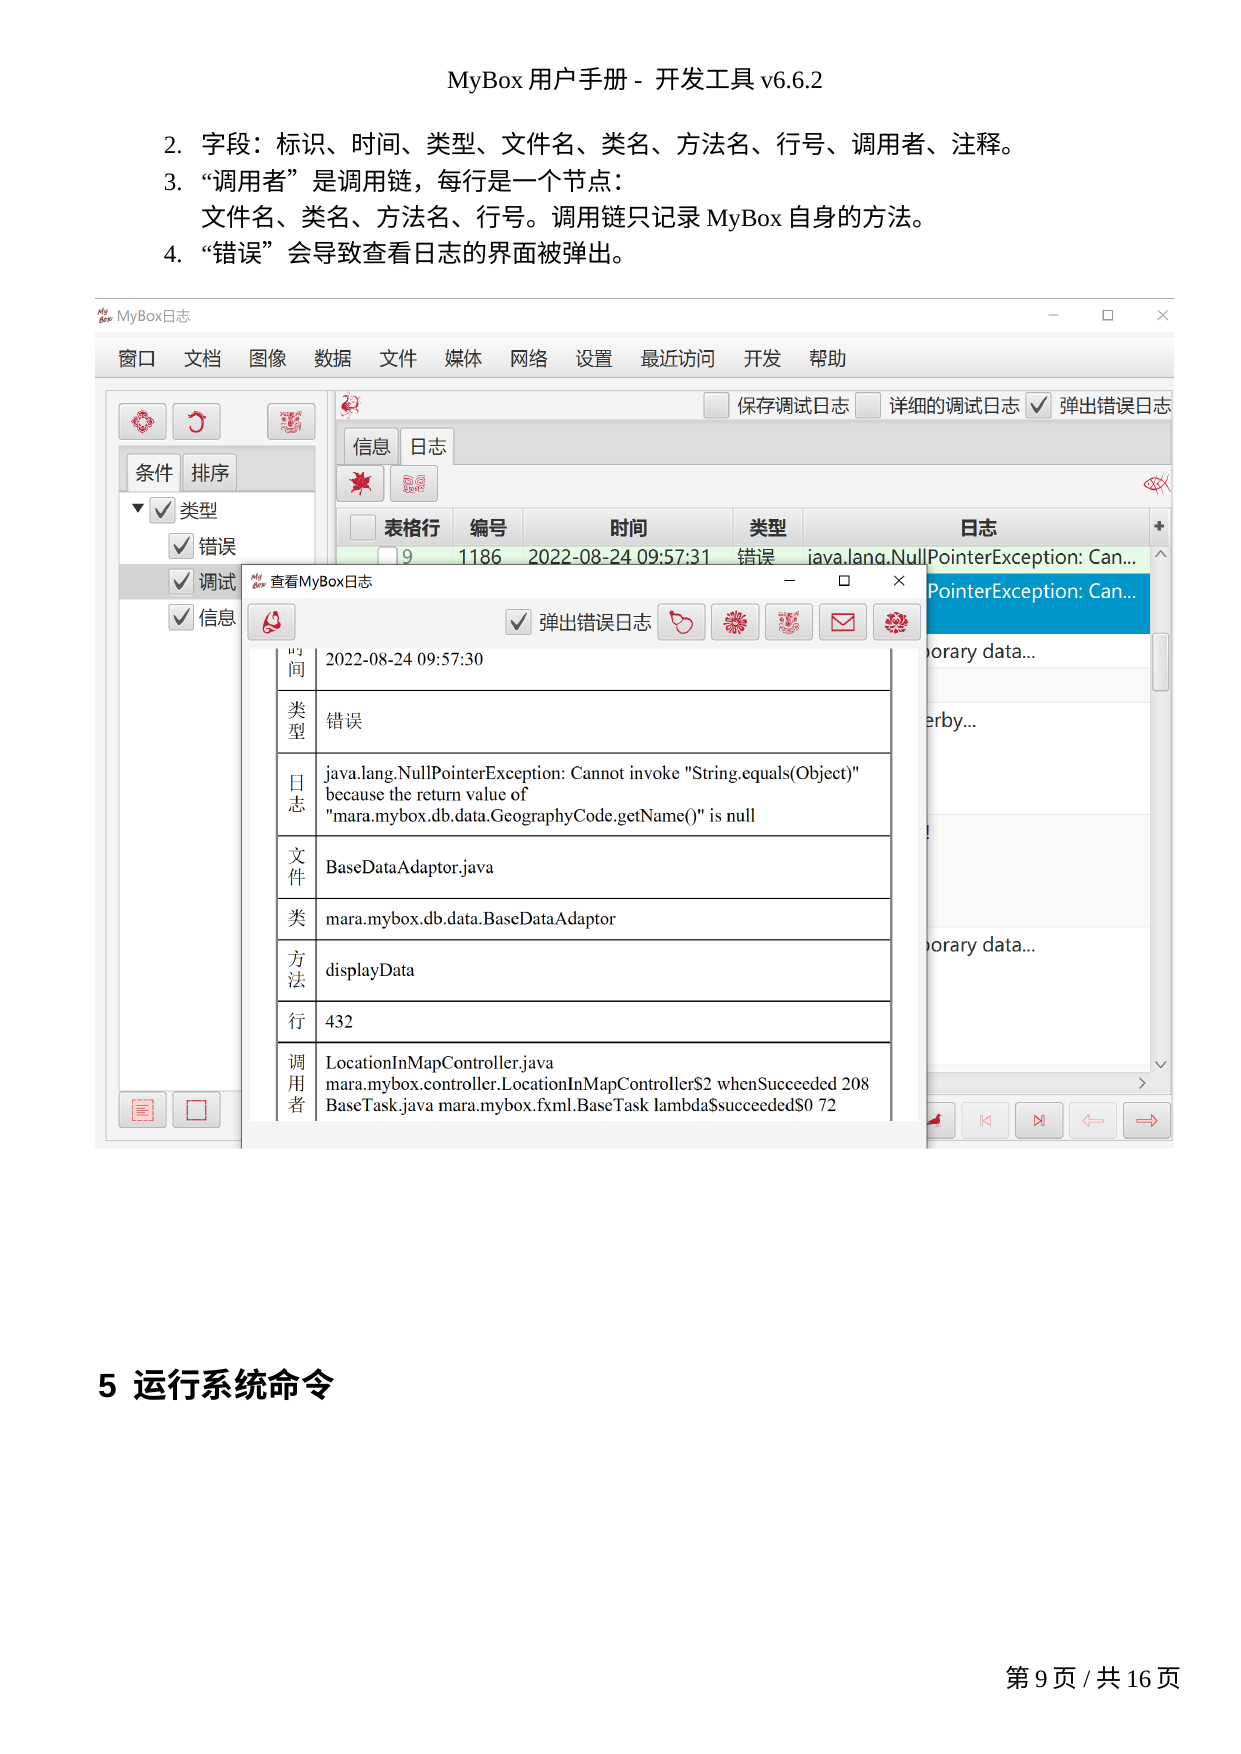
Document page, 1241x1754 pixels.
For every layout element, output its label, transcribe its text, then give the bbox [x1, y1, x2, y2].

picture [95, 298, 1175, 1149]
subtitle 运行系统命令 [88, 1358, 1181, 1407]
list “错误”会导致查看日志的界面被弹出。 [163, 233, 1181, 270]
list 字段：标识、时间、类型、文件名、类名、方法名、行号、调用者、注释。 [163, 125, 1181, 161]
list 文件名、类名、方法名、行号。调用链只记录MyBox自身的方法。 [163, 197, 1181, 233]
list “调用者”是调用链，每行是一个节点： [163, 161, 1181, 197]
